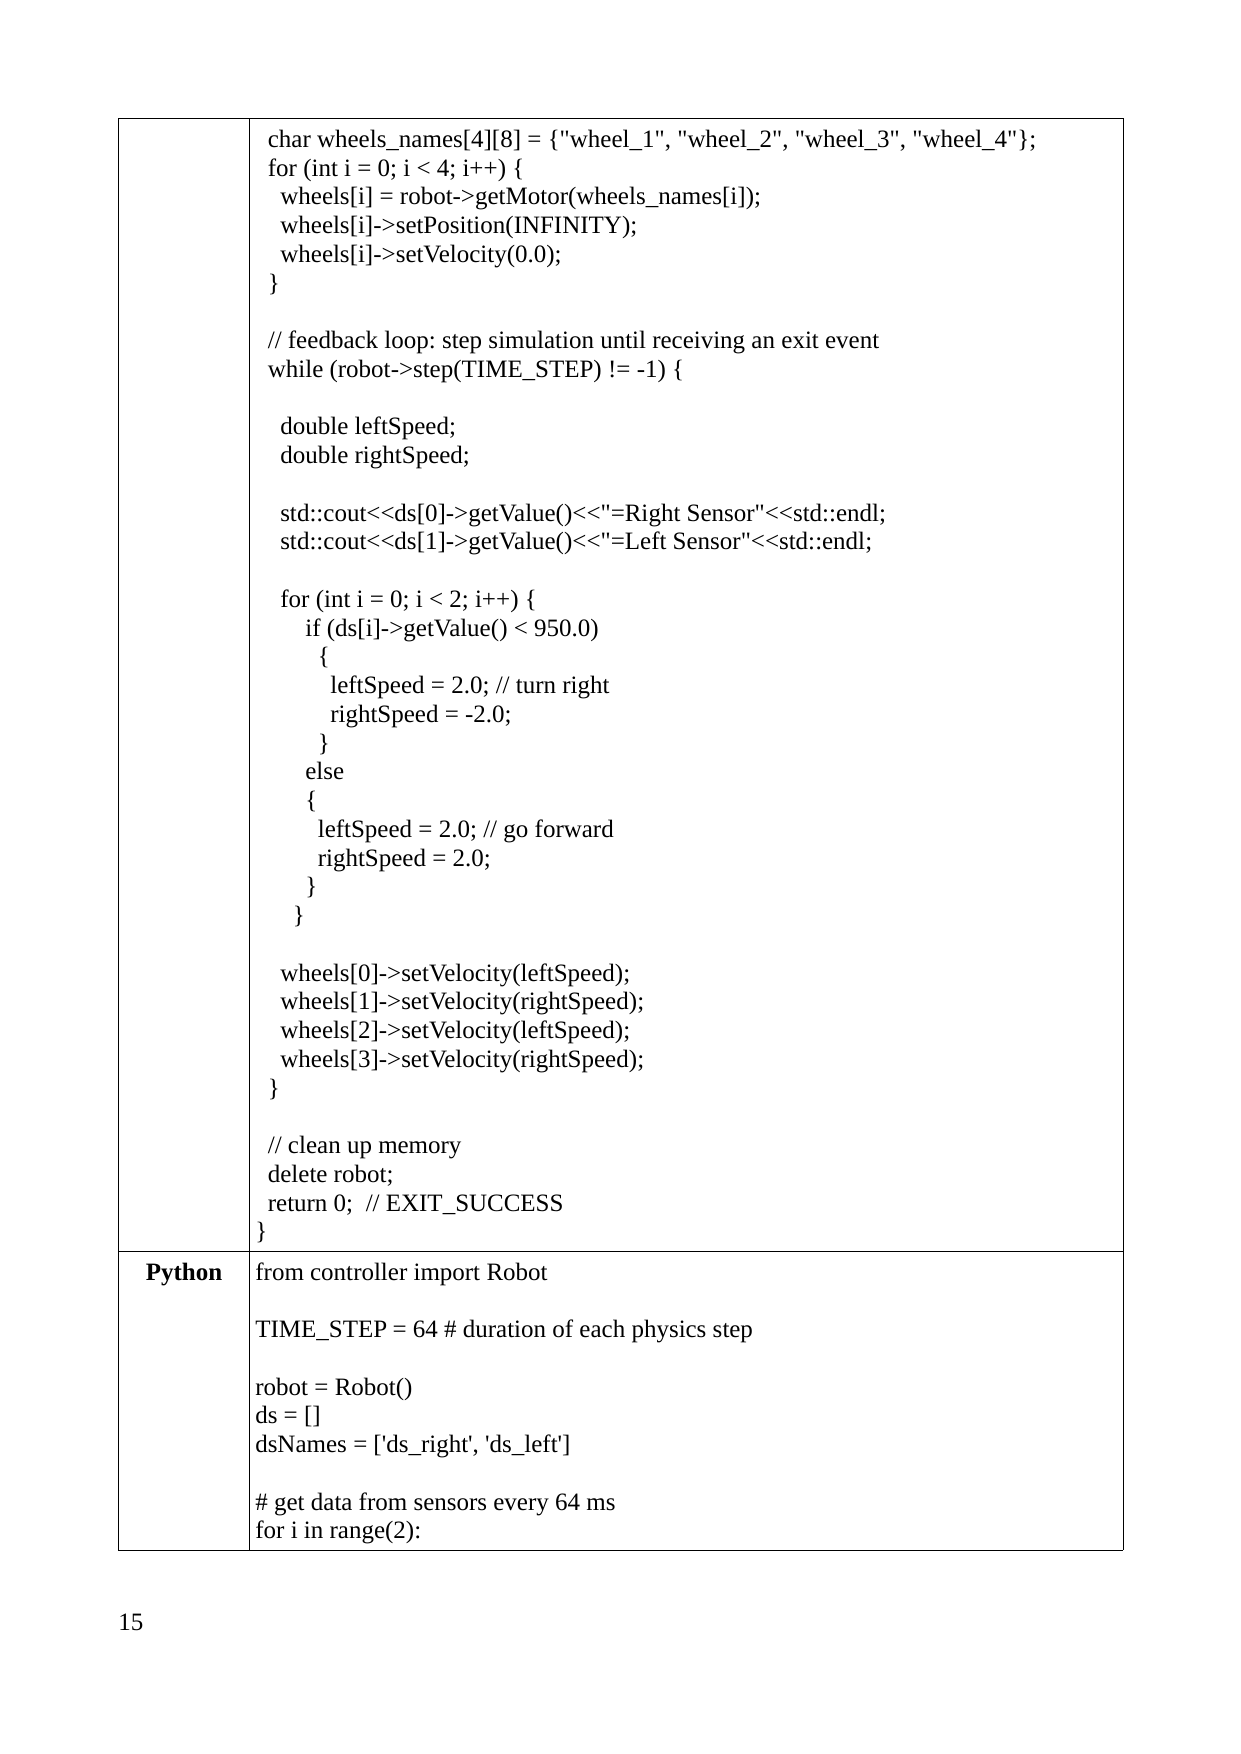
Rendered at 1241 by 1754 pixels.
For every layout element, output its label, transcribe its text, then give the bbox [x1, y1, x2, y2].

table_cell Python [119, 1252, 249, 1550]
table_cell from controller import Robot TIME_STEP = 64 # duration of each physics step robot = Robot() ds = [] dsNames = ['ds_right', 'ds_left'] # get data from sensors every 64 ms for i in range(2): [250, 1252, 1123, 1550]
table_cell char wheels_names[4][8] = {"wheel_1", "wheel_2", "wheel_3", "wheel_4"}; for (int i = 0; i < 4; i++) { wheels[i] = robot->getMotor(wheels_names[i]); wheels[i]->setPosition(INFINITY); wheels[i]->setVelocity(0.0); } // feedback loop: step simulation until receiving an exit event while (robot->step(TIME_STEP) != -1) { double leftSpeed; double rightSpeed; std::cout<<ds[0]->getValue()<<"=Right Sensor"<<std::endl; std::cout<<ds[1]->getValue()<<"=Left Sensor"<<std::endl; for (int i = 0; i < 2; i++) { if (ds[i]->getValue() < 950.0) { leftSpeed = 2.0; // turn right rightSpeed = -2.0; } else { leftSpeed = 2.0; // go forward rightSpeed = 2.0; } } wheels[0]->setVelocity(leftSpeed); wheels[1]->setVelocity(rightSpeed); wheels[2]->setVelocity(leftSpeed); wheels[3]->setVelocity(rightSpeed); } // clean up memory delete robot; return 0; // EXIT_SUCCESS } [250, 119, 1123, 1251]
table_cell [119, 119, 249, 1251]
